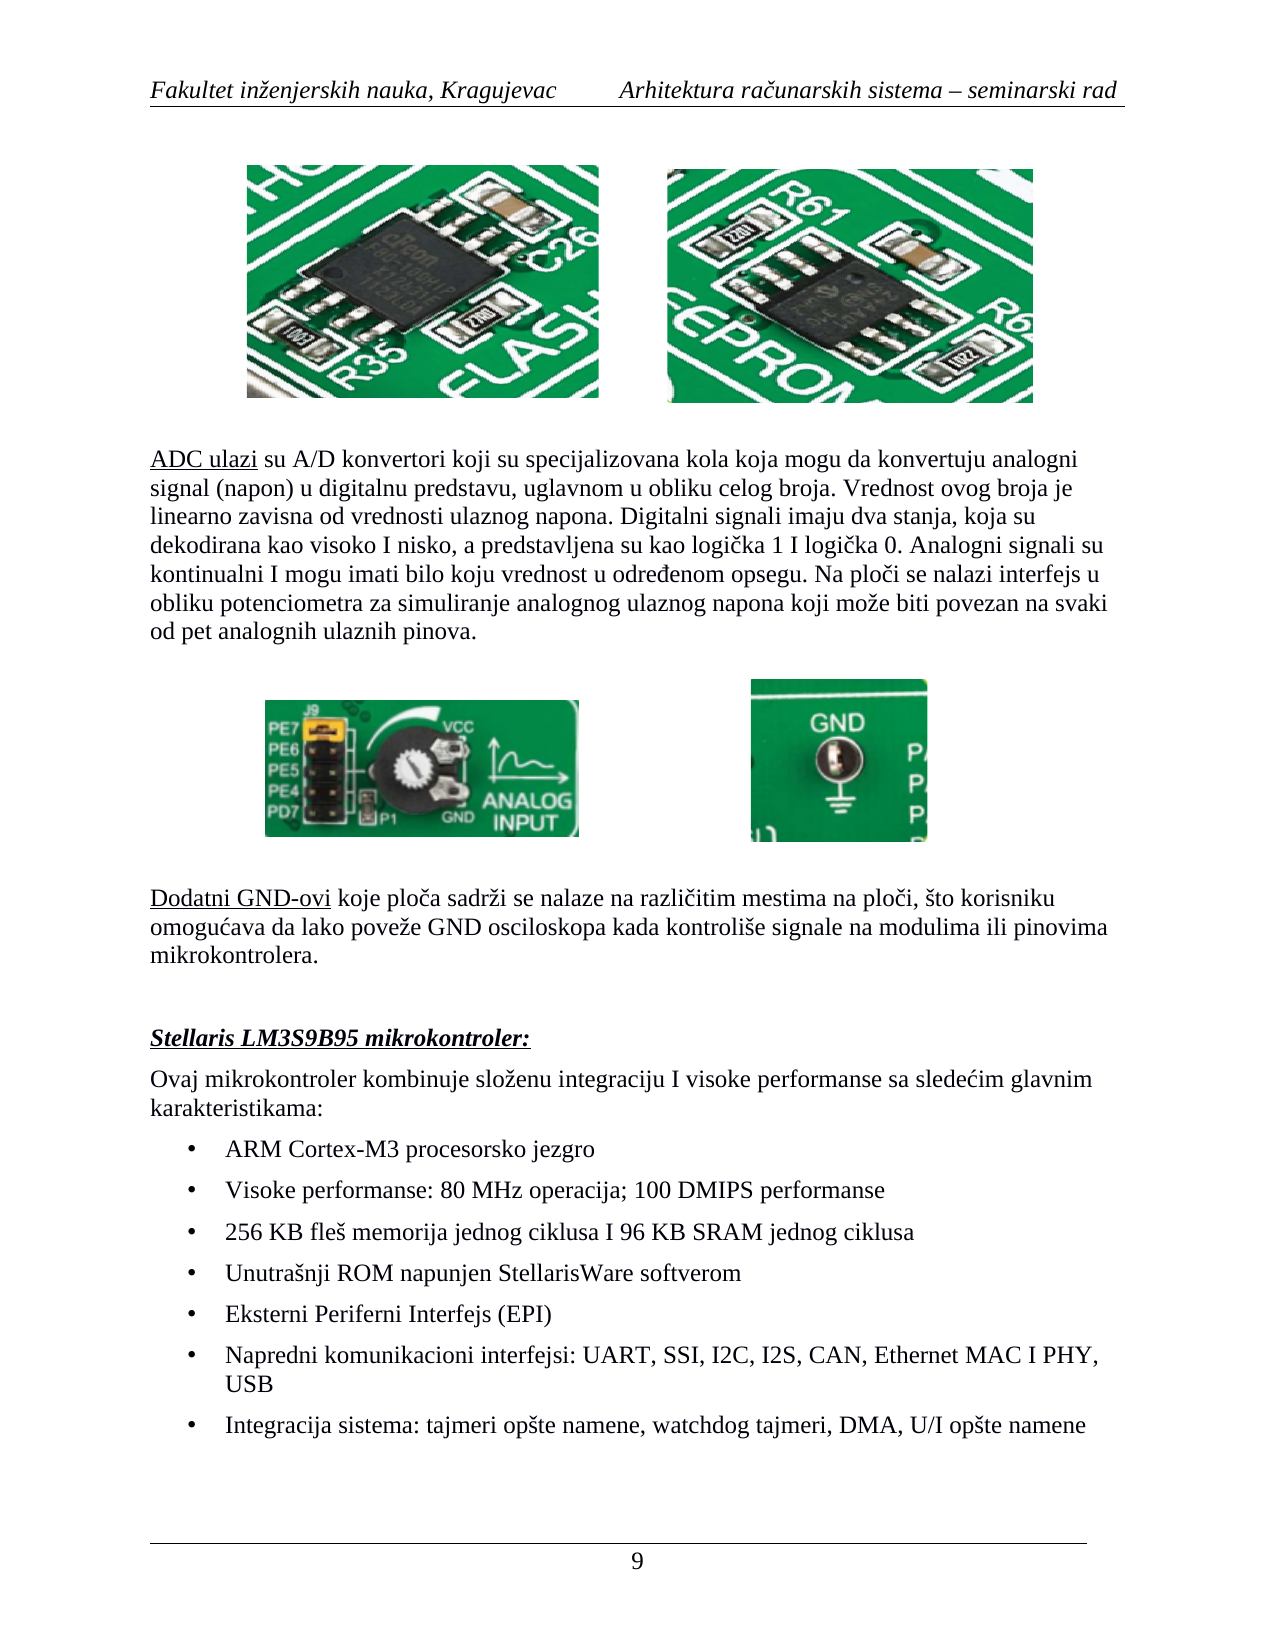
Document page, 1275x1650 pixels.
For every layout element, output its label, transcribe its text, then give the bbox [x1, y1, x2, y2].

list ARM Cortex-M3 procesorsko jezgro [187, 1134, 1125, 1163]
text ADC ulazi su A/D konvertori koji su specijalizovana kola koja mogu da konvertuju analogni signal (napon) u digitalnu predstavu, uglavnom u obliku celog broja. Vrednost ovog broja je linearno zavisna od vrednosti ulaznog napona. Digitalni signali imaju dva stanja, koja su dekodirana kao visoko I nisko, a predstavljena su kao logička 1 I logička 0. Analogni signali su kontinualni I mogu imati bilo koju vrednost u određenom opsegu. Na ploči se nalazi interfejs u obliku potenciometra za simuliranje analognog ulaznog napona koji može biti povezan na svaki od pet analognih ulaznih pinova. [150, 444, 1125, 645]
list Integracija sistema: tajmeri opšte namene, watchdog tajmeri, DMA, U/I opšte namene [187, 1410, 1125, 1439]
text Dodatni GND-ovi koje ploča sadrži se nalaze na različitim mestima na ploči, što korisniku omogućava da lako poveže GND osciloskopa kada kontroliše signale na modulima ili pinovima mikrokontrolera. [150, 883, 1125, 969]
picture [265, 700, 579, 837]
list Visoke performanse: 80 MHz operacija; 100 DMIPS performanse [187, 1175, 1125, 1204]
list Napredni komunikacioni interfejsi: UART, SSI, I2C, I2S, CAN, Ethernet MAC I PHY, USB [187, 1340, 1125, 1398]
picture [667, 169, 1033, 403]
list 256 KB fleš memorija jednog ciklusa I 96 KB SRAM jednog ciklusa [187, 1217, 1125, 1245]
list Unutrašnji ROM napunjen StellarisWare softverom [187, 1258, 1125, 1287]
picture [750, 679, 928, 842]
picture [246, 165, 599, 398]
text Stellaris LM3S9B95 mikrokontroler: [150, 1023, 1125, 1052]
list Eksterni Periferni Interfejs (EPI) [187, 1299, 1125, 1328]
text Ovaj mikrokontroler kombinuje složenu integraciju I visoke performanse sa sledećim glavnim karakteristikama: [150, 1064, 1125, 1122]
